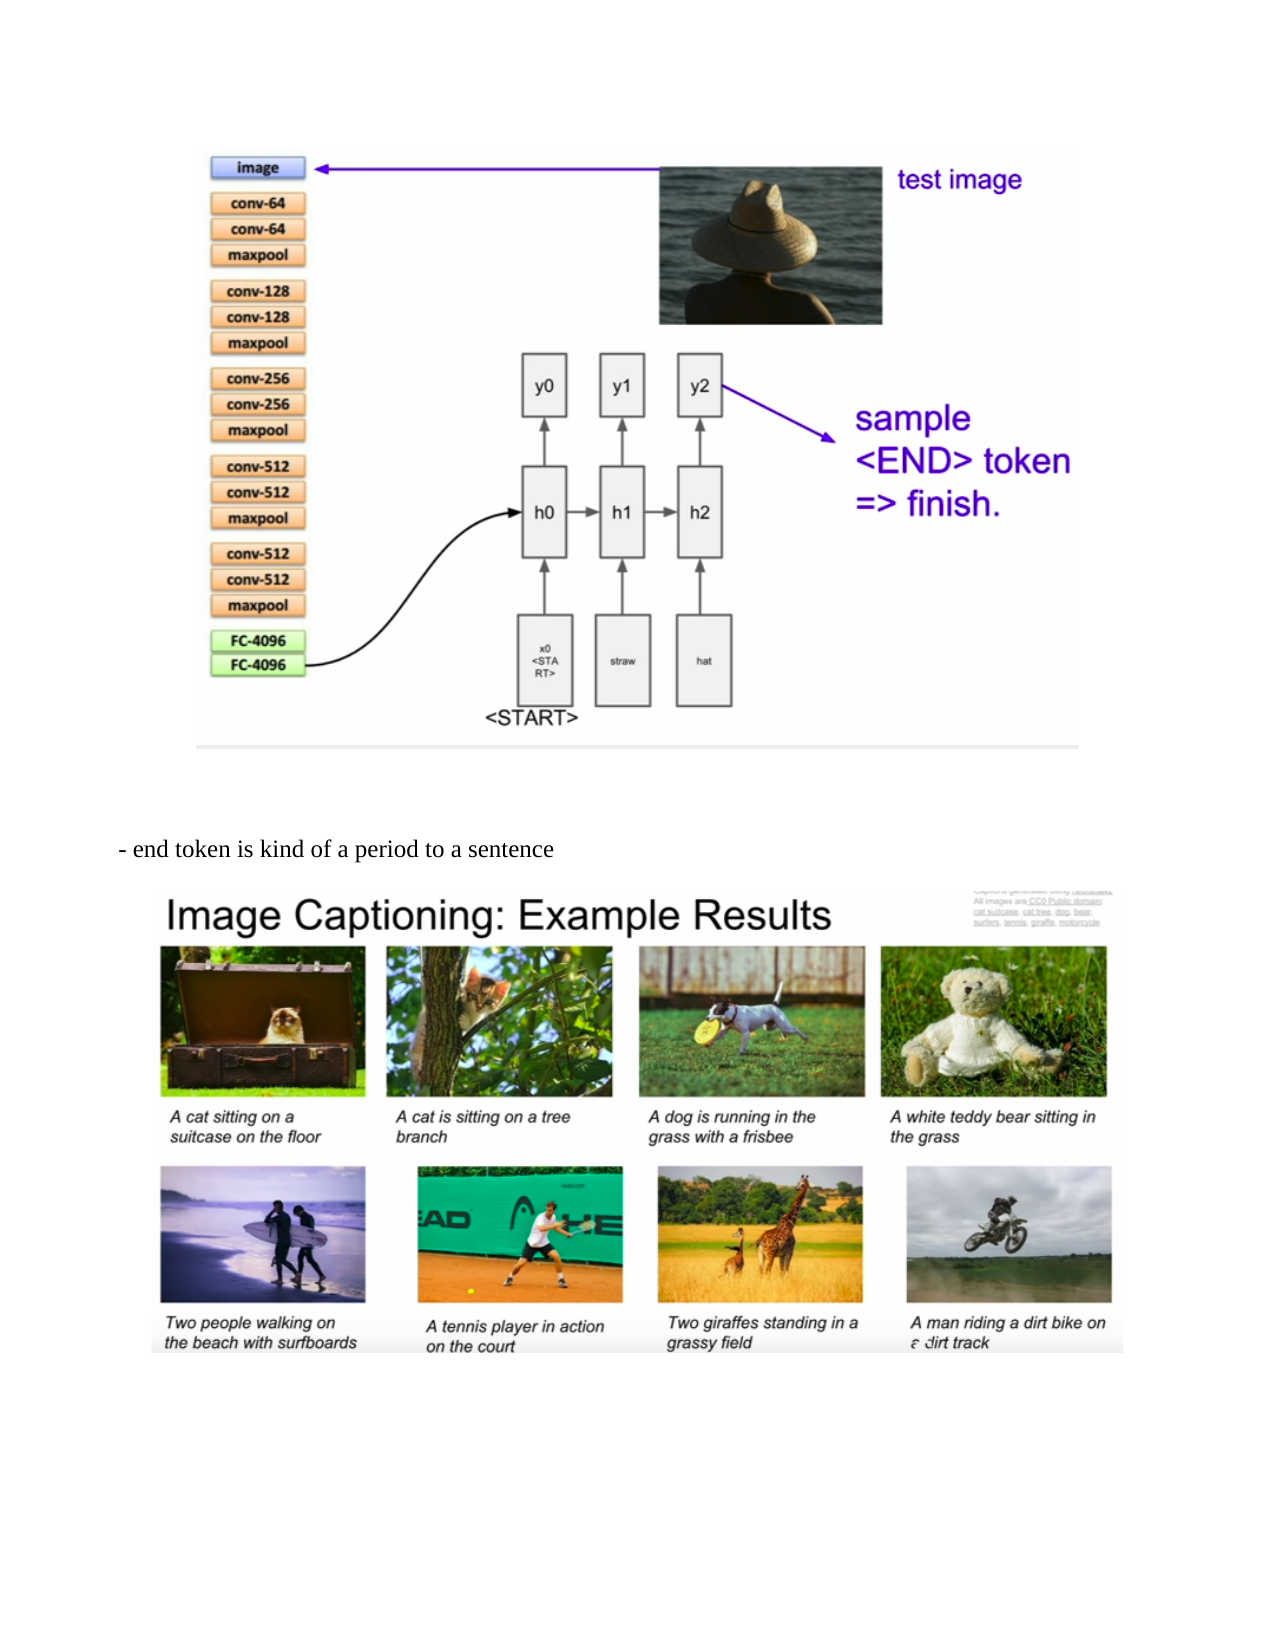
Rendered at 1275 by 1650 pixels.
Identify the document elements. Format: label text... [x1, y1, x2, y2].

picture [151, 891, 1124, 1353]
text - end token is kind of a period to a sentence [118, 834, 1157, 863]
picture [196, 146, 1079, 749]
